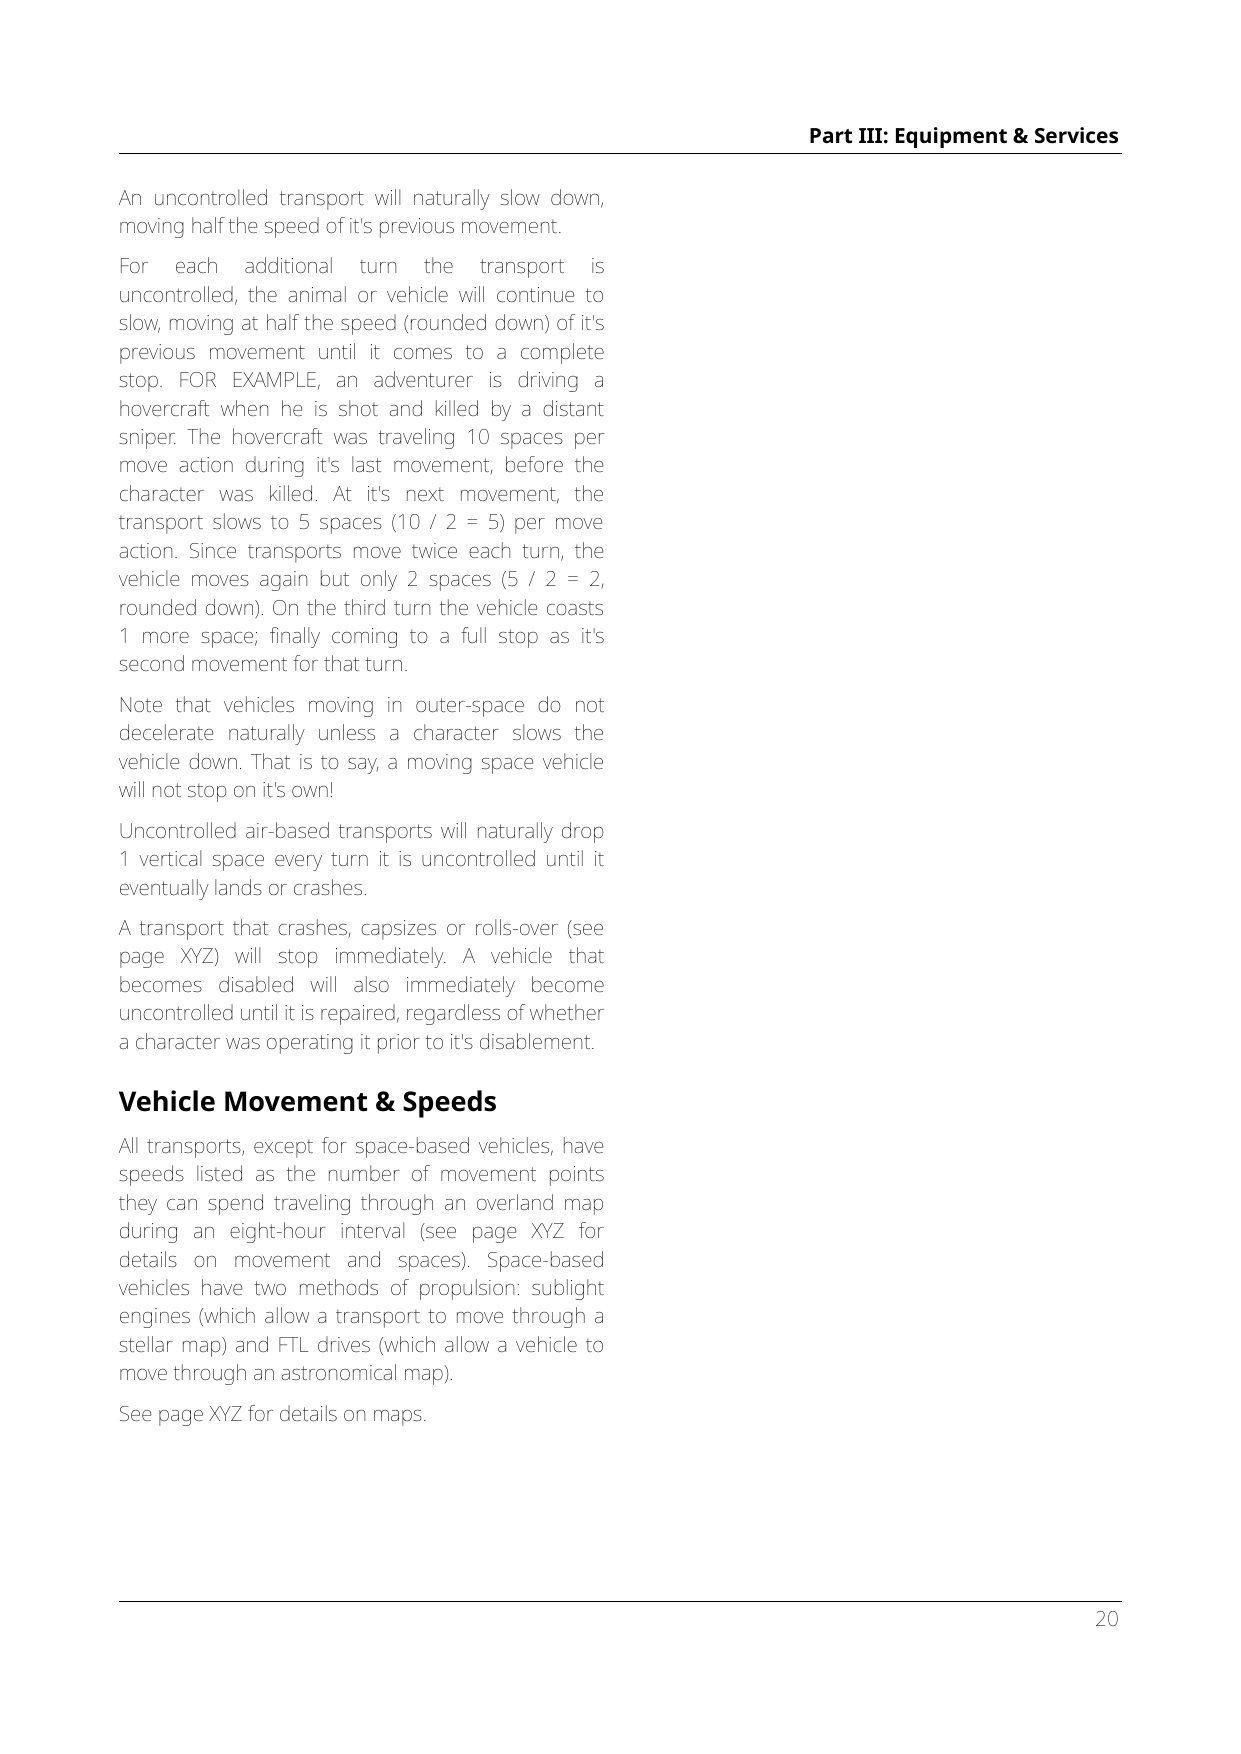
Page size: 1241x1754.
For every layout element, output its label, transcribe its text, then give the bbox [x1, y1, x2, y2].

text All transports, except for space-based vehicles, have speeds listed as the number of movement points they can spend traveling through an overland map during an eight-hour interval (see page XYZ for details on movement and spaces). Space-based vehicles have two methods of propulsion: sublight engines (which allow a transport to move through a stellar map) and FTL drives (which allow a vehicle to move through an astronomical map). [118, 1131, 605, 1387]
text A transport that crashes, capsizes or rolls-over (see page XYZ) will stop immediately. A vehicle that becomes disabled will also immediately become uncontrolled until it is repaired, regardless of whether a character was operating it prior to it's disablement. [118, 913, 605, 1055]
text An uncontrolled transport will naturally slow down, moving half the speed of it's previous movement. [118, 183, 605, 239]
text For each additional turn the transport is uncontrolled, the animal or vehicle will continue to slow, moving at half the speed (rounded down) of it's previous movement until it comes to a complete stop. FOR EXAMPLE, an adventurer is driving a hovercraft when he is shot and killed by a distant sniper. The hovercraft was traveling 10 spaces per move action during it's last movement, before the character was killed. At it's next movement, the transport slows to 5 spaces (10 / 2 = 5) per move action. Since transports move twice each turn, the vehicle moves again but only 2 spaces (5 / 2 = 2, rounded down). On the third turn the vehicle coasts 1 more space; finally coming to a full stop as it's second movement for that turn. [118, 251, 605, 678]
text Vehicle Movement & Speeds [118, 1082, 605, 1119]
text Note that vehicles moving in outer-space do not decelerate naturally unless a character slows the vehicle down. That is to say, a moving space vehicle will not stop on it's own! [118, 690, 605, 804]
text See page XYZ for details on maps. [118, 1399, 605, 1427]
text Uncontrolled air-based transports will naturally drop 1 vertical space every turn it is uncontrolled until it eventually lands or crashes. [118, 816, 605, 901]
